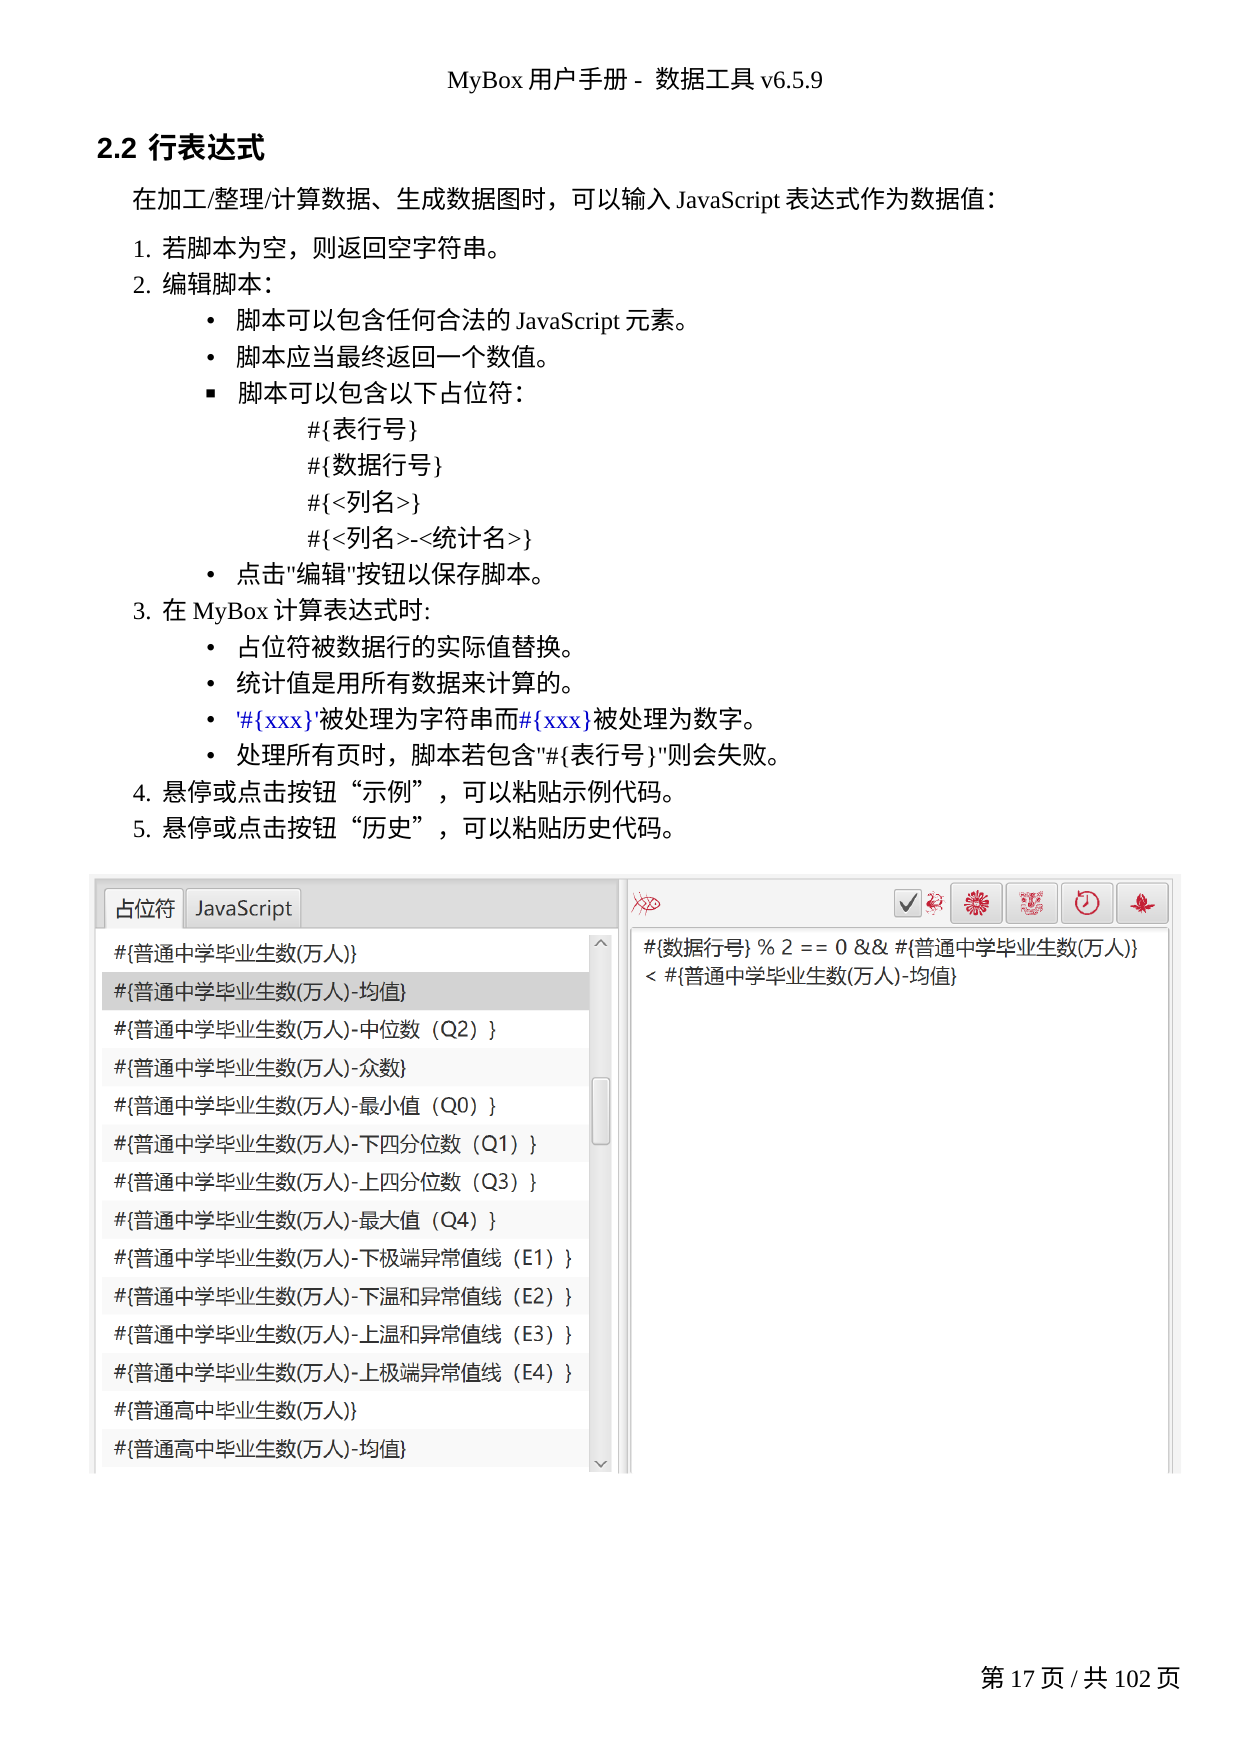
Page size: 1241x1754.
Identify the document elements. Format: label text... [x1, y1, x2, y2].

list 脚本可以包含任何合法的JavaScript元素。 [206, 301, 1181, 337]
list 编辑脚本： [133, 264, 1181, 301]
list 统计值是用所有数据来计算的。 [206, 663, 1181, 699]
picture [88, 873, 1182, 1474]
list 占位符被数据行的实际值替换。 [206, 627, 1181, 663]
list 在MyBox计算表达式时: [133, 591, 1181, 627]
list 悬停或点击按钮“示例”，可以粘贴示例代码。 [133, 772, 1181, 808]
list 点击"编辑"按钮以保存脚本。 [206, 554, 1181, 591]
list 悬停或点击按钮“历史”，可以粘贴历史代码。 [133, 808, 1181, 844]
list 脚本可以包含以下占位符： [201, 373, 1181, 409]
subtitle 行表达式 [88, 125, 1181, 167]
list 处理所有页时，脚本若包含"#{表行号}"则会失败。 [206, 736, 1181, 772]
list 脚本应当最终返回一个数值。 [206, 337, 1181, 373]
list '#{xxx}'被处理为字符串而#{xxx}被处理为数字。 [206, 699, 1181, 736]
text 在加工/整理/计算数据、生成数据图时，可以输入JavaScript表达式作为数据值： [88, 179, 1181, 216]
list 若脚本为空，则返回空字符串。 [133, 228, 1181, 264]
text #{表行号} #{数据行号} #{<列名>} #{<列名>-<统计名>} [307, 409, 1181, 554]
